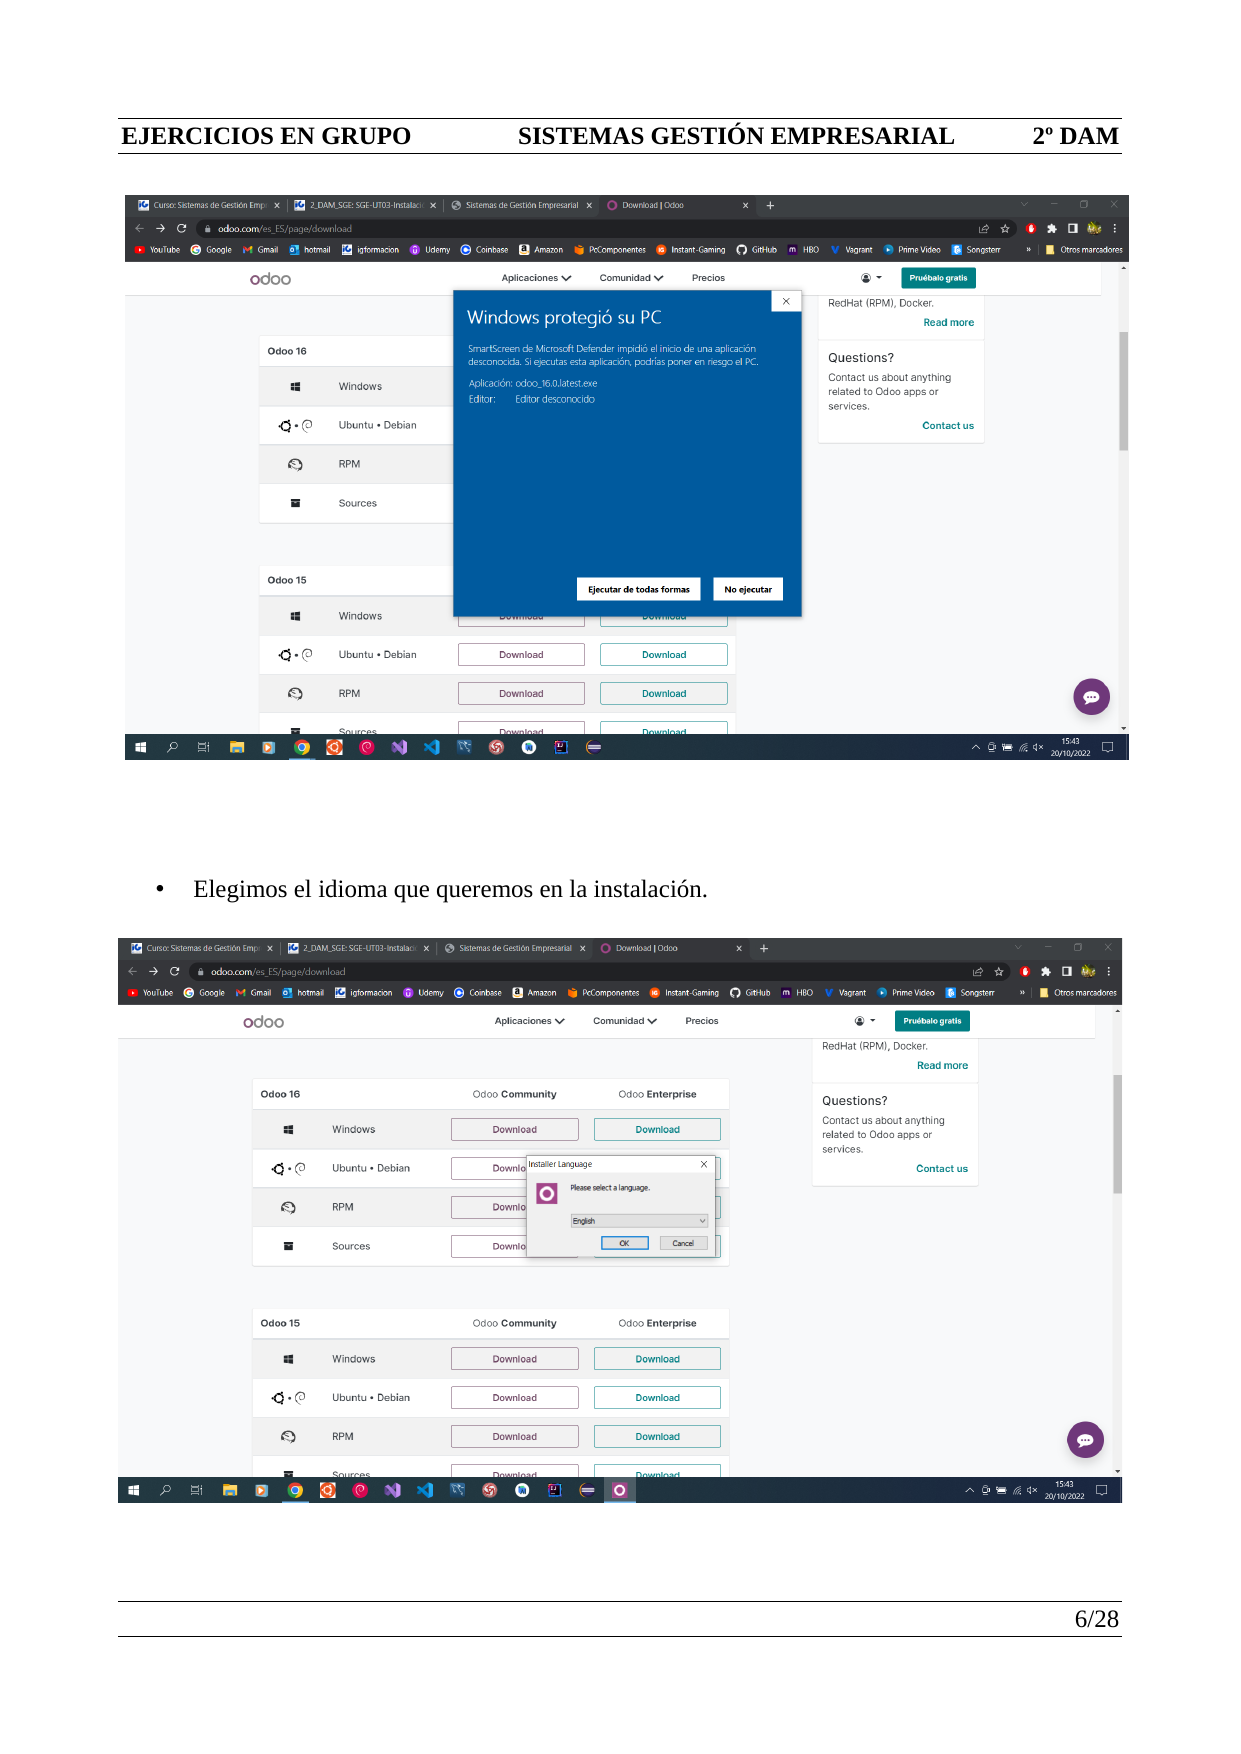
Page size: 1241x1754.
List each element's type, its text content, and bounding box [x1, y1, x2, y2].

picture [125, 195, 1129, 760]
picture [118, 938, 1123, 1503]
list Elegimos el idioma que queremos en la instalación. [156, 874, 1122, 903]
